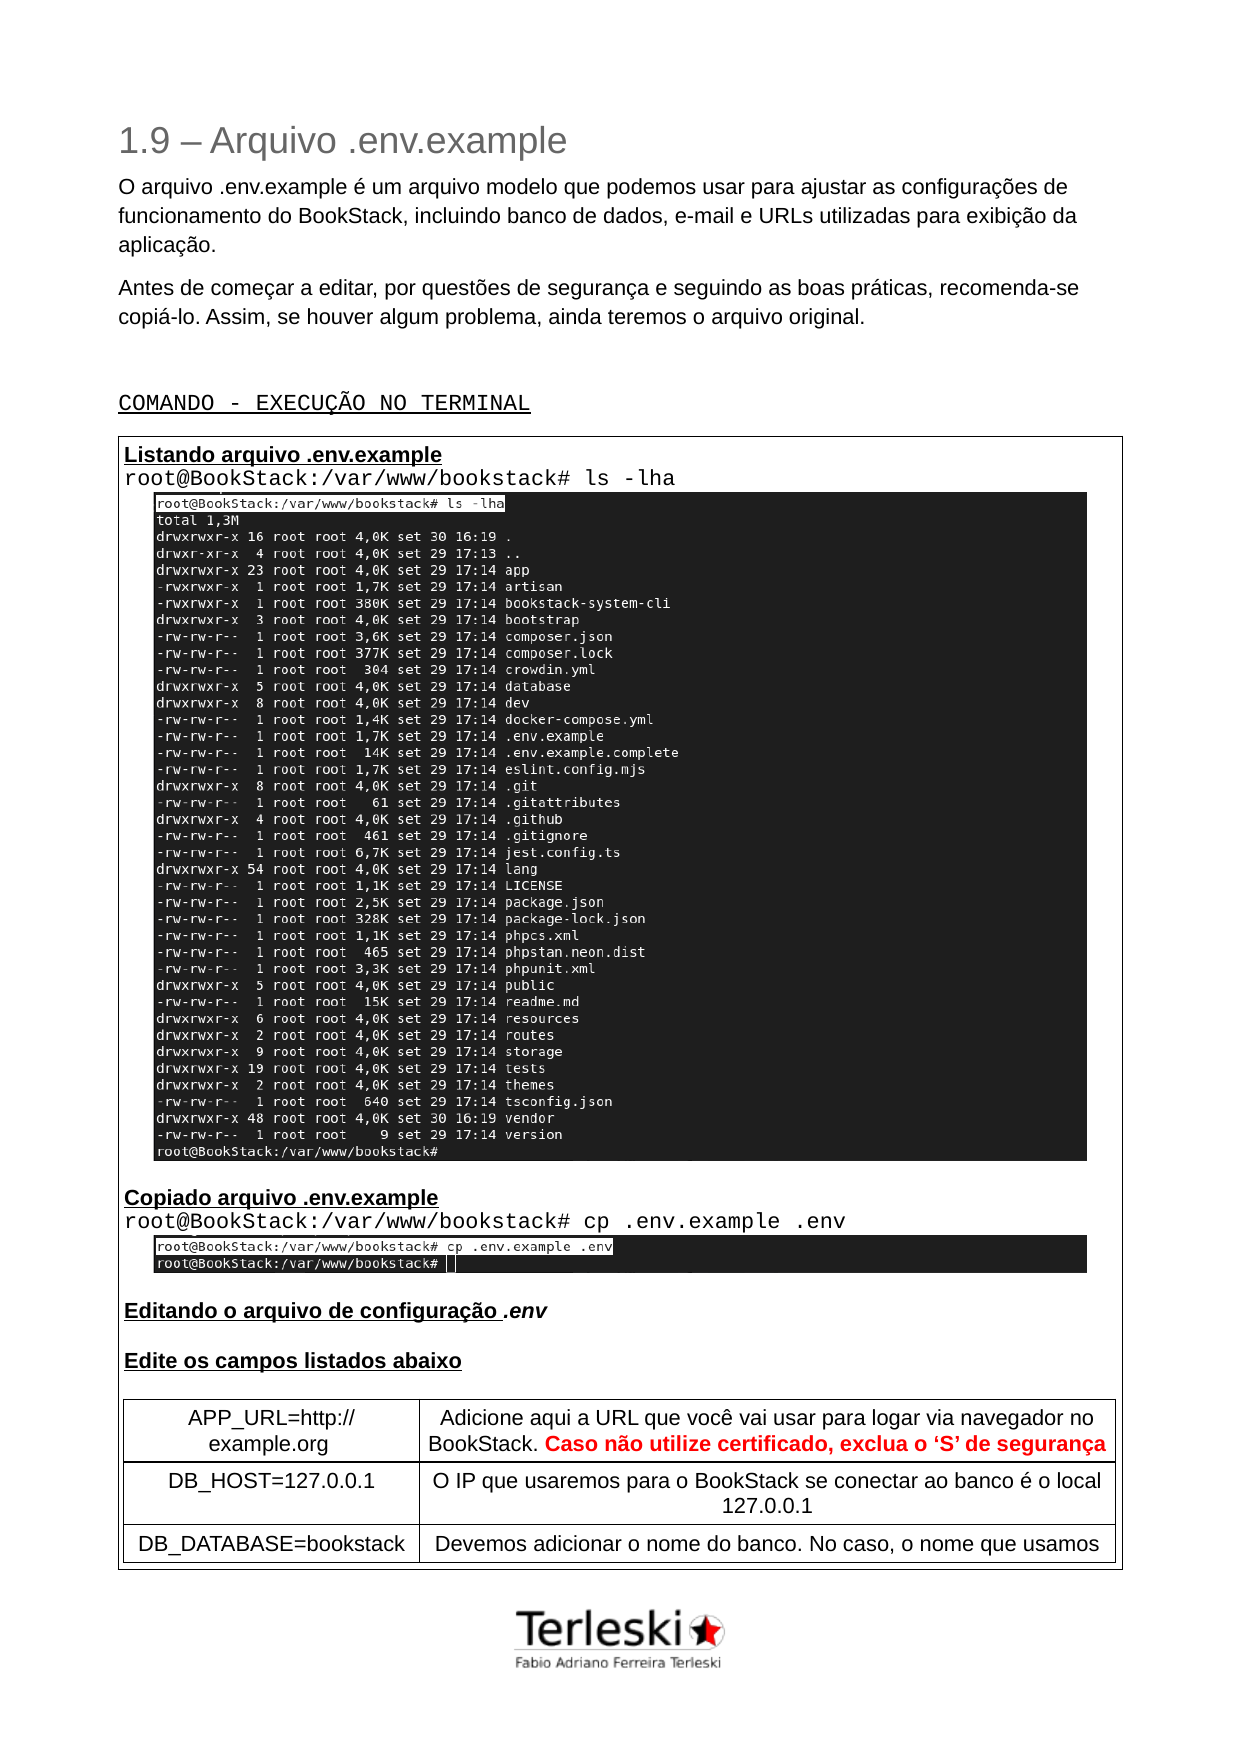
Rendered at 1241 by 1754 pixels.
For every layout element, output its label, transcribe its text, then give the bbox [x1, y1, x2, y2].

text Antes de começar a editar, por questões de segurança e seguindo as boas práticas, recomenda-se copiá-lo. Assim, se houver algum problema, ainda teremos o arquivo original. [118, 275, 1122, 329]
picture [153, 492, 1087, 1161]
picture [513, 1607, 727, 1673]
table_header Listando arquivo .env.example root@BookStack:/var/www/bookstack# ls -lha Copiado arquivo .env.example root@BookStack:/var/www/bookstack# cp .env.example .env Editando o arquivo de configuração .env Edite os campos listados abaixo [119, 437, 1122, 1569]
text O arquivo .env.example é um arquivo modelo que podemos usar para ajustar as configurações de funcionamento do BookStack, incluindo banco de dados, e-mail e URLs utilizadas para exibição da aplicação. [118, 174, 1122, 257]
text COMANDO - EXECUÇÃO NO TERMINAL [118, 391, 1122, 417]
table_cell Devemos adicionar o nome do banco. No caso, o nome que usamos [420, 1525, 1115, 1562]
table_cell DB_DATABASE=bookstack [124, 1525, 419, 1562]
picture [153, 1235, 1087, 1273]
subtitle 1.9 – Arquivo .env.example [118, 118, 1122, 161]
table_header APP_URL=http://example.org [124, 1400, 419, 1461]
table_cell O IP que usaremos para o BookStack se conectar ao banco é o local 127.0.0.1 [420, 1463, 1115, 1524]
table_cell DB_HOST=127.0.0.1 [124, 1463, 419, 1524]
table_header Adicione aqui a URL que você vai usar para logar via navegador no BookStack. Caso não utilize certificado, exclua o ‘S’ de segurança [420, 1400, 1115, 1461]
